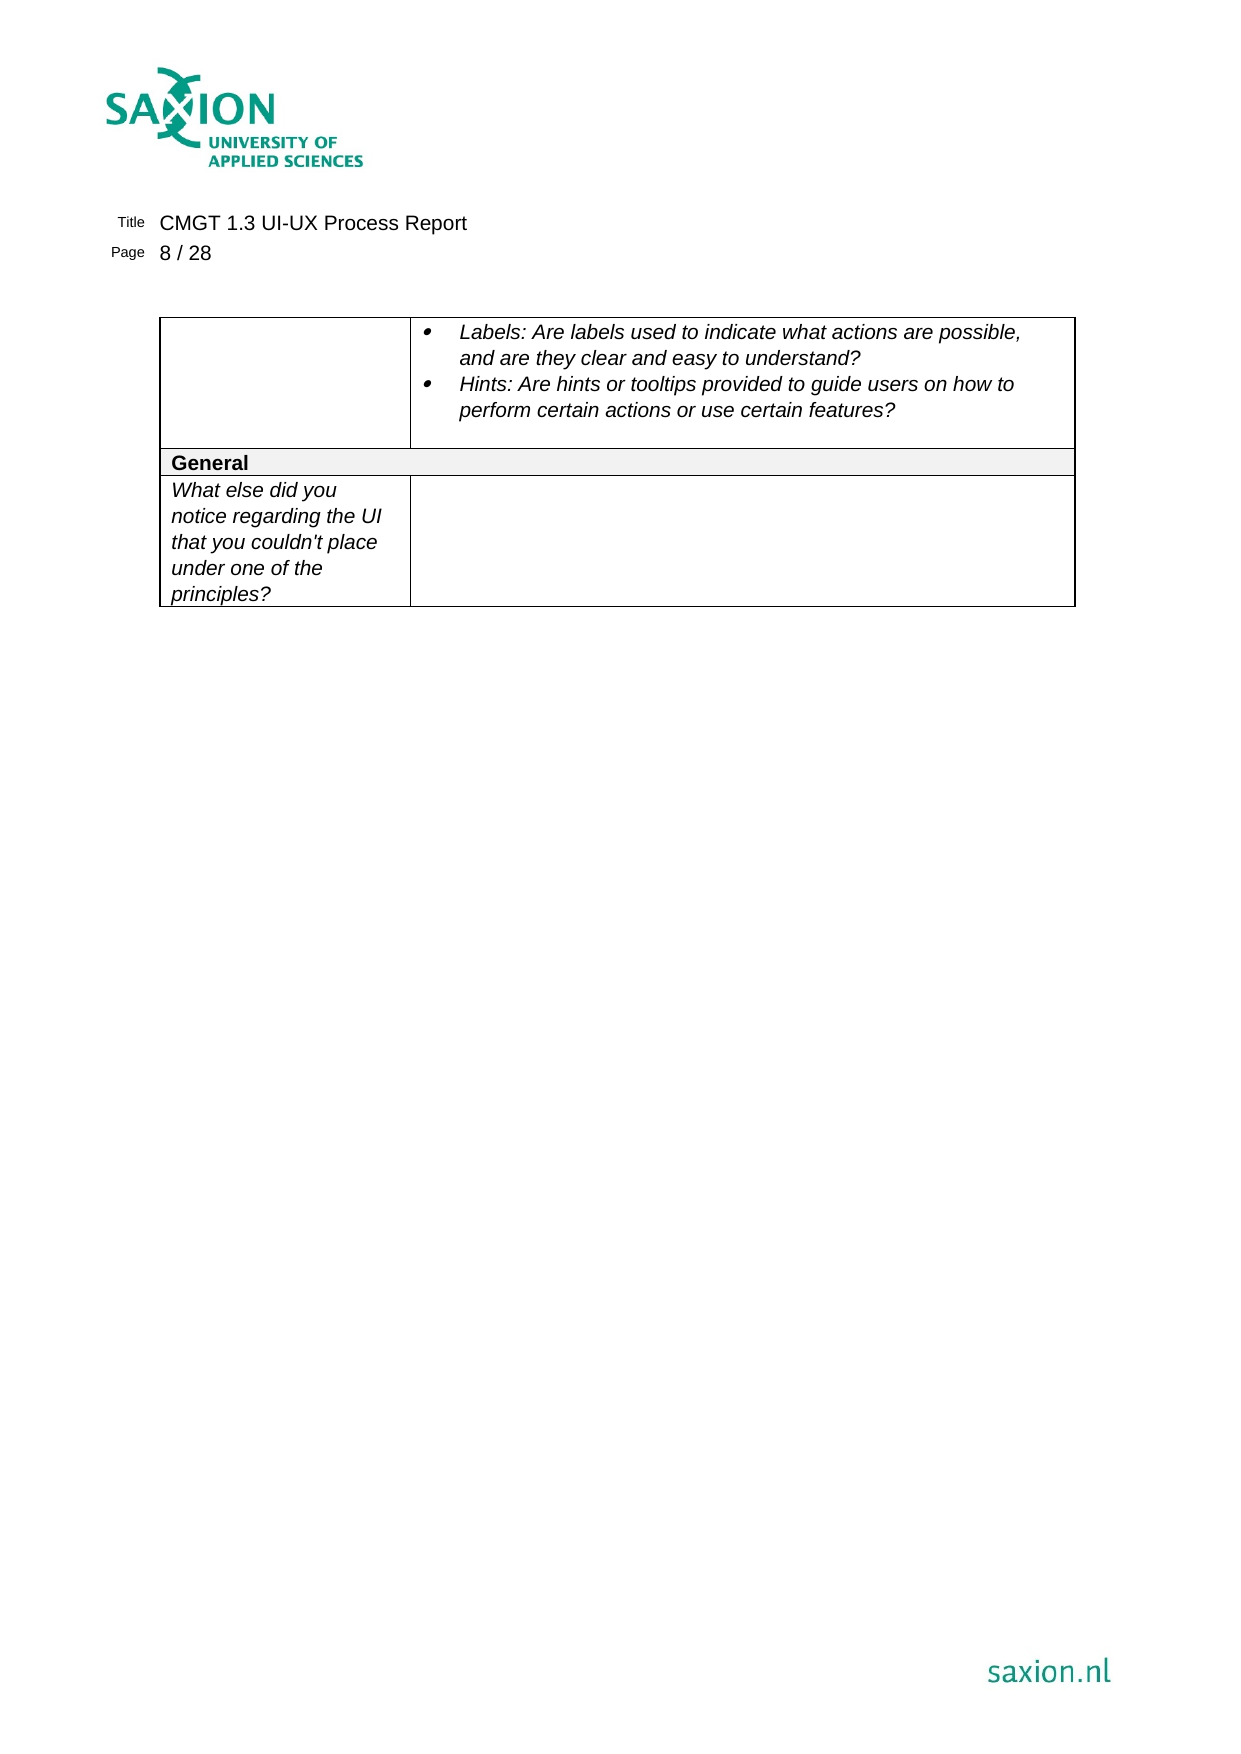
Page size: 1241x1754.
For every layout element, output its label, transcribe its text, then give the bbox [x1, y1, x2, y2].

picture [0, 1632, 1241, 1754]
table_cell General [161, 449, 1074, 475]
table_cell [161, 318, 410, 448]
table_cell This principle relates to how well the design makes it clear what actions are possible and how they can be performed. You can evaluate affordances by looking at: Icons: Are icons used to indicate what actions are possible, and are they clear and easy to understand? Labels: Are labels used to indicate what actions are possible, and are they clear and easy to understand? Hints: Are hints or tooltips provided to guide users on how to perform certain actions or use certain features? [411, 318, 1074, 448]
table_cell What else did you notice regarding the UI that you couldn't place under one of the principles? [161, 476, 410, 606]
picture [76, 59, 393, 178]
table_cell [411, 476, 1074, 606]
